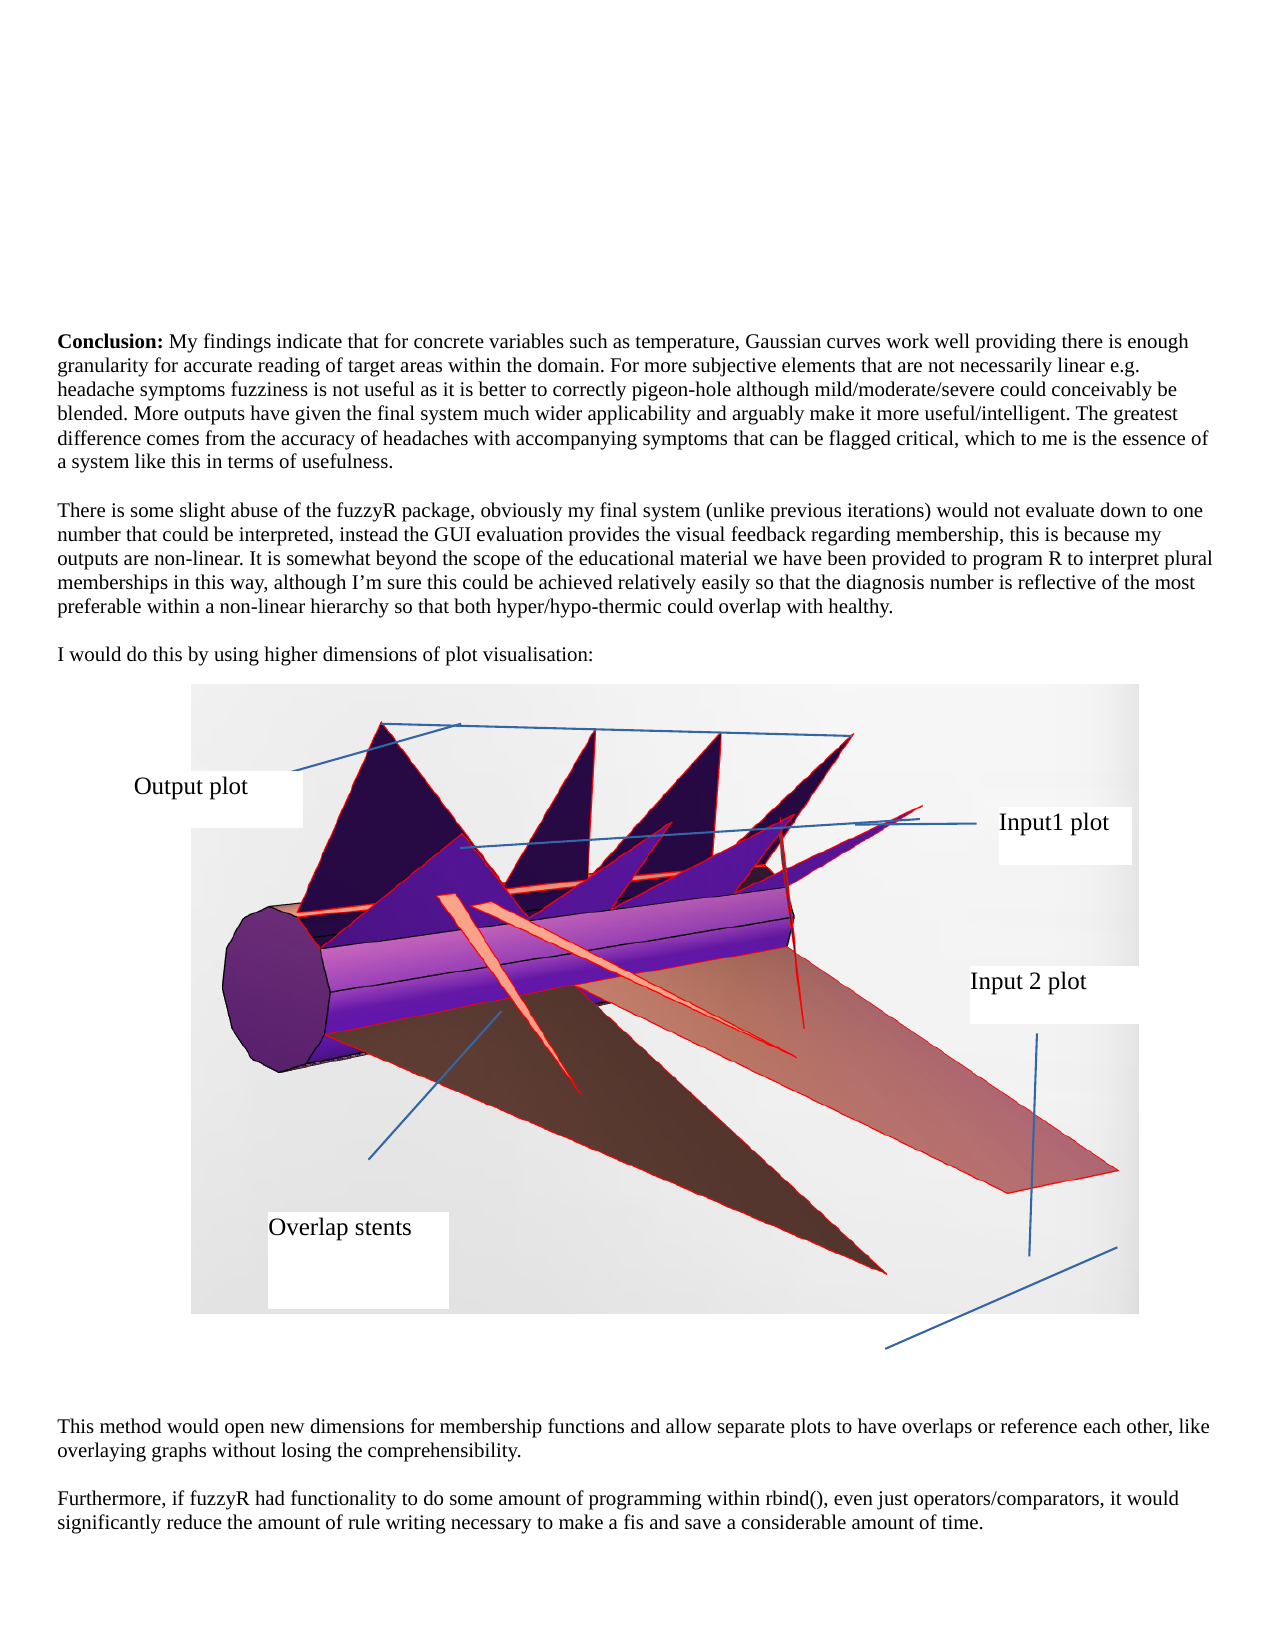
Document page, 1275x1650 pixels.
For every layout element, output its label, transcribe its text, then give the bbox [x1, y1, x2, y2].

text There is some slight abuse of the fuzzyR package, obviously my final system (unlike previous iterations) would not evaluate down to one number that could be interpreted, instead the GUI evaluation provides the visual feedback regarding membership, this is because my outputs are non-linear. It is somewhat beyond the scope of the educational material we have been provided to program R to interpret plural memberships in this way, although I’m sure this could be achieved relatively easily so that the diagnosis number is reflective of the most preferable within a non-linear hierarchy so that both hyper/hypo-thermic could overlap with healthy. [57, 498, 1221, 618]
text Conclusion: My findings indicate that for concrete variables such as temperature, Gaussian curves work well providing there is enough granularity for accurate reading of target areas within the domain. For more subjective elements that are not necessarily linear e.g. headache symptoms fuzziness is not useful as it is better to correctly pigeon-hole although mild/moderate/severe could conceivably be blended. More outputs have given the final system much wider applicability and arguably make it more useful/intelligent. The greatest difference comes from the accuracy of headaches with accompanying symptoms that can be flagged critical, which to me is the essence of a system like this in terms of usefulness. [57, 329, 1221, 473]
text I would do this by using higher dimensions of plot visualisation: [57, 642, 1221, 666]
text Input1 plot [999, 807, 1132, 836]
text Output plot [133, 771, 303, 800]
text Input 2 plot [970, 966, 1139, 995]
text This method would open new dimensions for membership functions and allow separate plots to have overlaps or reference each other, like overlaying graphs without losing the comprehensibility. [57, 1414, 1221, 1462]
text Overlap stents [268, 1212, 449, 1241]
text Furthermore, if fuzzyR had functionality to do some amount of programming within rbind(), even just operators/comparators, it would significantly reduce the amount of rule writing necessary to make a fis and save a considerable amount of time. [57, 1486, 1221, 1534]
